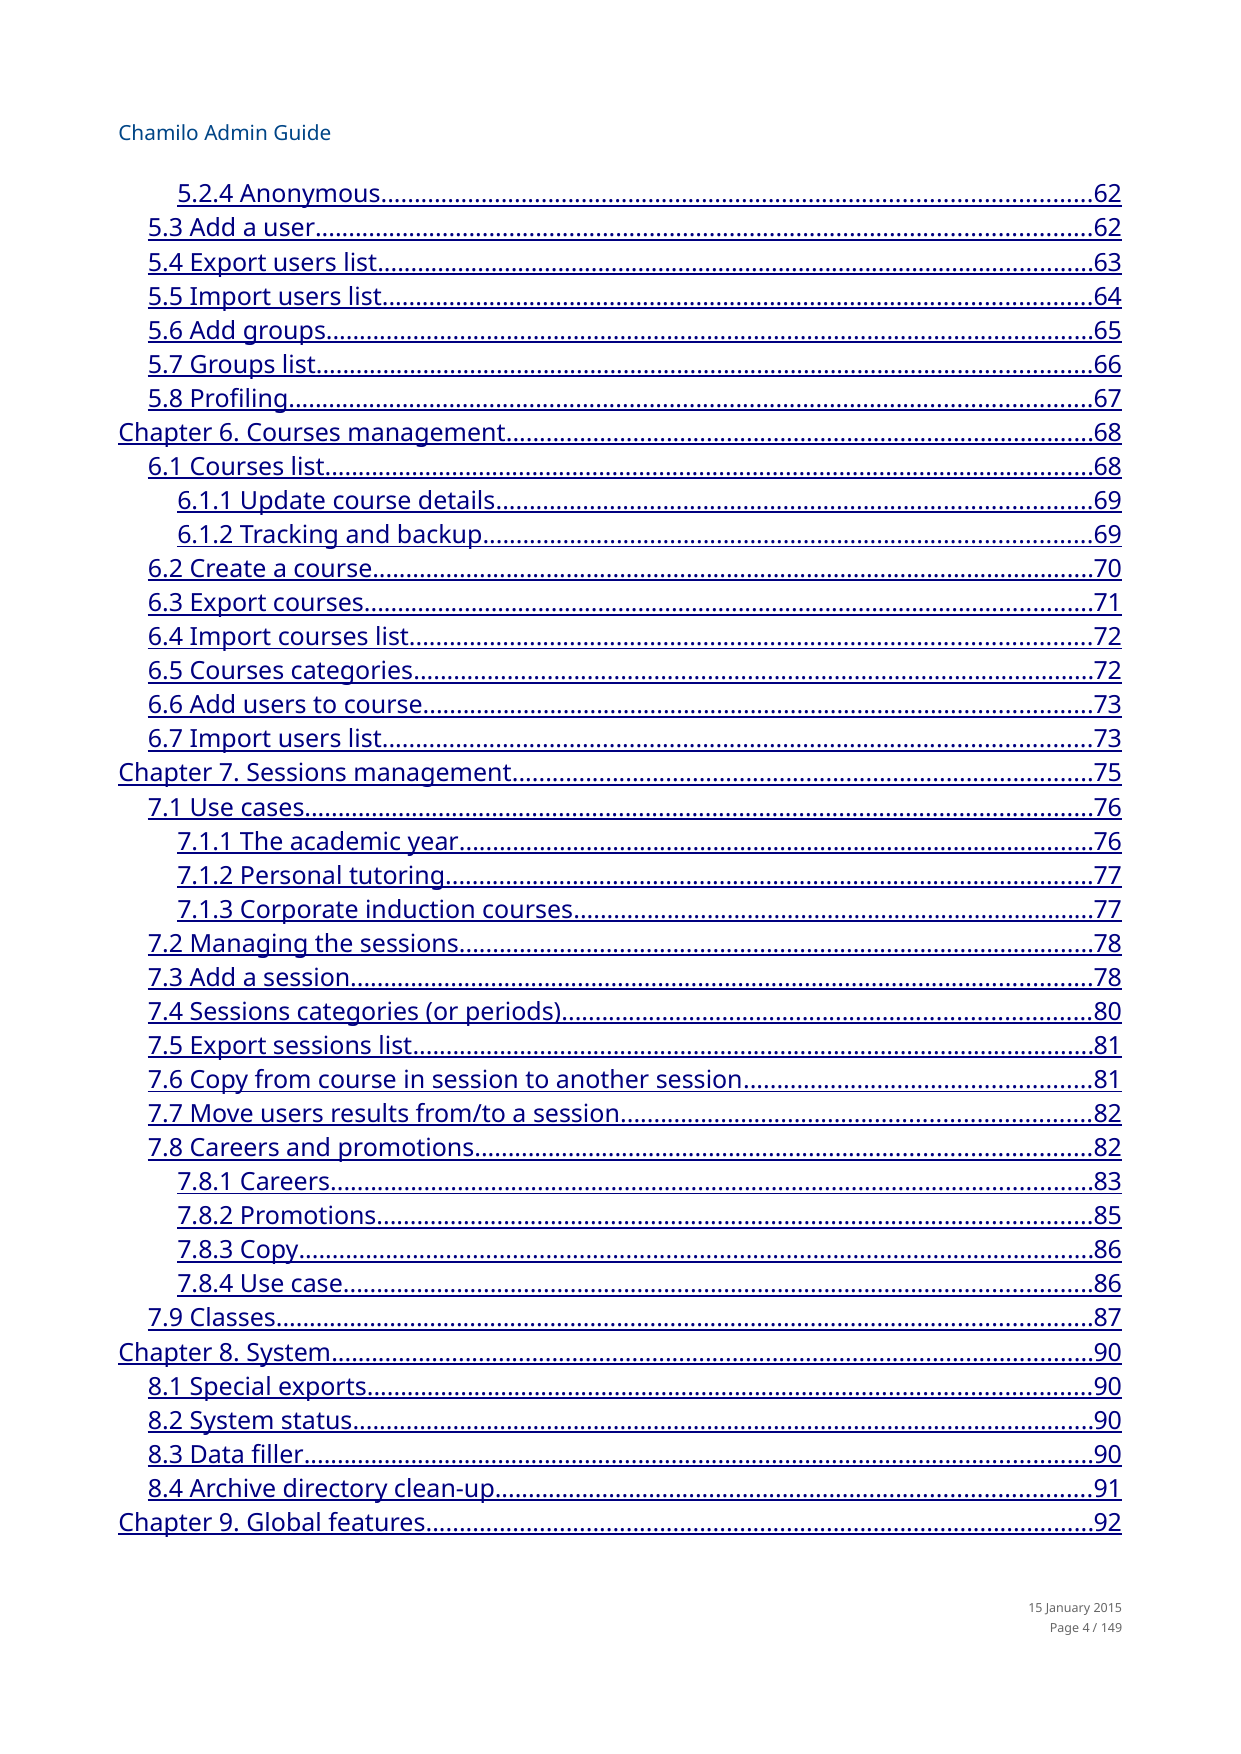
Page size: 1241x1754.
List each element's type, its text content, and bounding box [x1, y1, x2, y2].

text 7.9 Classes 87 [148, 1300, 1122, 1329]
text 6.1.1 Update course details 69 [177, 483, 1122, 511]
text 7.6 Copy from course in session to another session 81 [148, 1062, 1122, 1091]
text 7.8.3 Copy 86 [177, 1232, 1122, 1261]
text 8.3 Data filler 90 [148, 1436, 1122, 1465]
text 7.7 Move users results from/to a session 82 [148, 1096, 1122, 1124]
text Chapter 8. System 90 [118, 1334, 1122, 1363]
text 8.2 System status 90 [148, 1402, 1122, 1431]
text [148, 1092, 1122, 1096]
text 7.8.1 Careers 83 [177, 1164, 1122, 1193]
text 7.1 Use cases 76 [148, 789, 1122, 818]
text 5.3 Add a user 62 [148, 210, 1122, 239]
text Chapter 9. Global features 92 [118, 1504, 1122, 1533]
text 6.4 Import courses list 72 [148, 619, 1122, 648]
text 5.5 Import users list 64 [148, 278, 1122, 307]
text [148, 1024, 1122, 1028]
text 6.3 Export courses 71 [148, 585, 1122, 614]
text [177, 1194, 1122, 1198]
text 6.6 Add users to course 73 [148, 687, 1122, 716]
text 7.3 Add a session 78 [148, 959, 1122, 988]
text [177, 547, 1122, 551]
text [177, 513, 1122, 517]
text 6.5 Courses categories 72 [148, 653, 1122, 682]
text 6.1 Courses list 68 [148, 448, 1122, 477]
text [148, 649, 1122, 653]
text 5.6 Add groups 65 [148, 312, 1122, 341]
text 7.8 Careers and promotions 82 [148, 1130, 1122, 1159]
text 7.8.2 Promotions 85 [177, 1198, 1122, 1227]
text 8.4 Archive directory clean-up 91 [148, 1470, 1122, 1499]
text [148, 1126, 1122, 1130]
text 7.8.4 Use case 86 [177, 1266, 1122, 1295]
text Chapter 7. Sessions management 75 [118, 755, 1122, 784]
text 8.1 Special exports 90 [148, 1368, 1122, 1397]
text Chapter 6. Courses management 68 [118, 414, 1122, 443]
text 6.1.2 Tracking and backup 69 [177, 517, 1122, 546]
text 5.8 Profiling 67 [148, 380, 1122, 409]
text 5.7 Groups list 66 [148, 346, 1122, 375]
text 7.2 Managing the sessions 78 [148, 925, 1122, 954]
text 7.4 Sessions categories (or periods) 80 [148, 993, 1122, 1022]
text [148, 479, 1122, 483]
text 5.4 Export users list 63 [148, 244, 1122, 273]
text [148, 1058, 1122, 1062]
text 7.1.2 Personal tutoring 77 [177, 857, 1122, 886]
text 7.1.1 The academic year 76 [177, 823, 1122, 852]
text [148, 581, 1122, 585]
text 6.2 Create a course 70 [148, 551, 1122, 579]
text 6.7 Import users list 73 [148, 721, 1122, 750]
text 5.2.4 Anonymous 62 [177, 176, 1122, 205]
text 7.1.3 Corporate induction courses 77 [177, 891, 1122, 920]
text 7.5 Export sessions list 81 [148, 1028, 1122, 1056]
